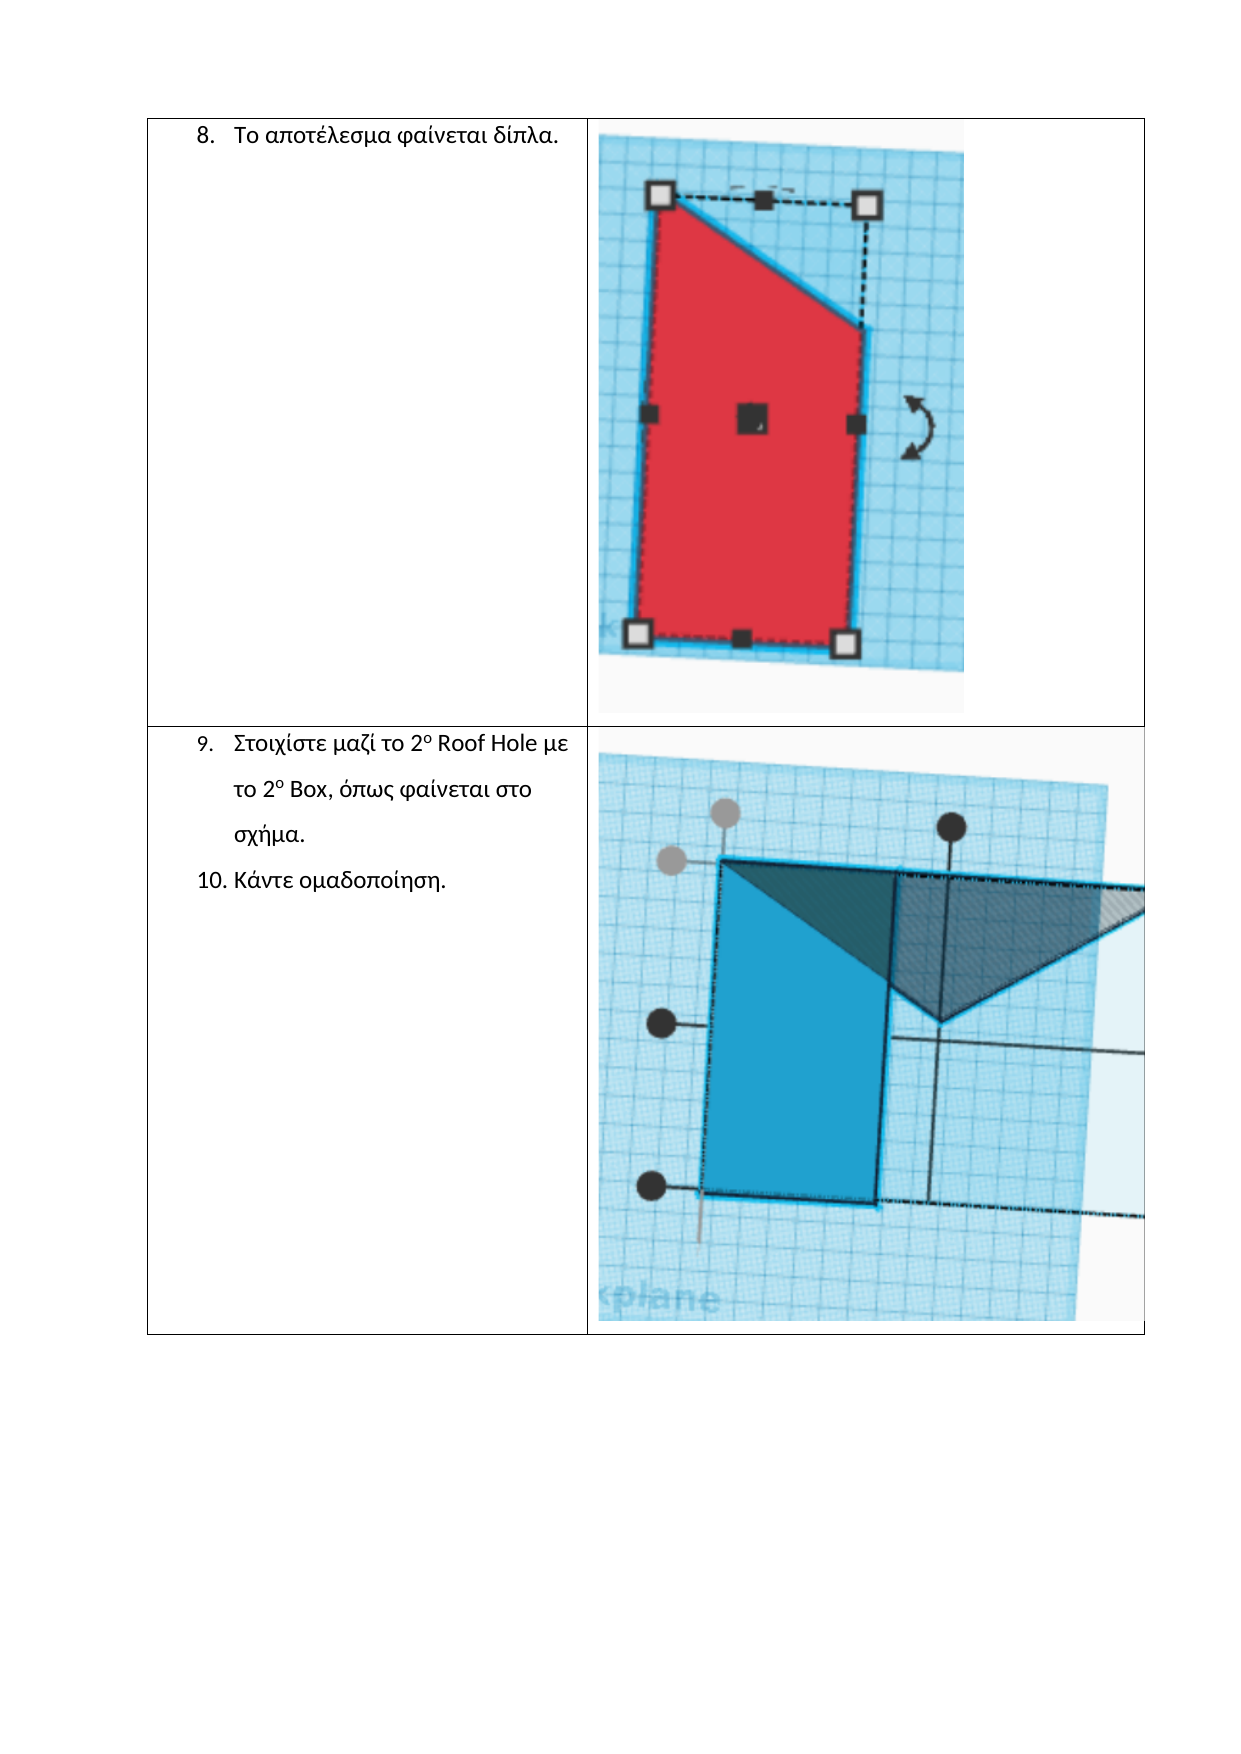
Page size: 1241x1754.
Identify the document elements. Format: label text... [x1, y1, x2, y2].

table_cell [588, 727, 1144, 1334]
table_cell [588, 119, 1144, 726]
table_cell Το αποτέλεσμα φαίνεται δίπλα. [148, 119, 587, 726]
table_cell Στοιχίστε μαζί το 2ο Roof Hole με το 2ο Box, όπως φαίνεται στο σχήμα. Κάντε ομαδοποίηση. [148, 727, 587, 1334]
